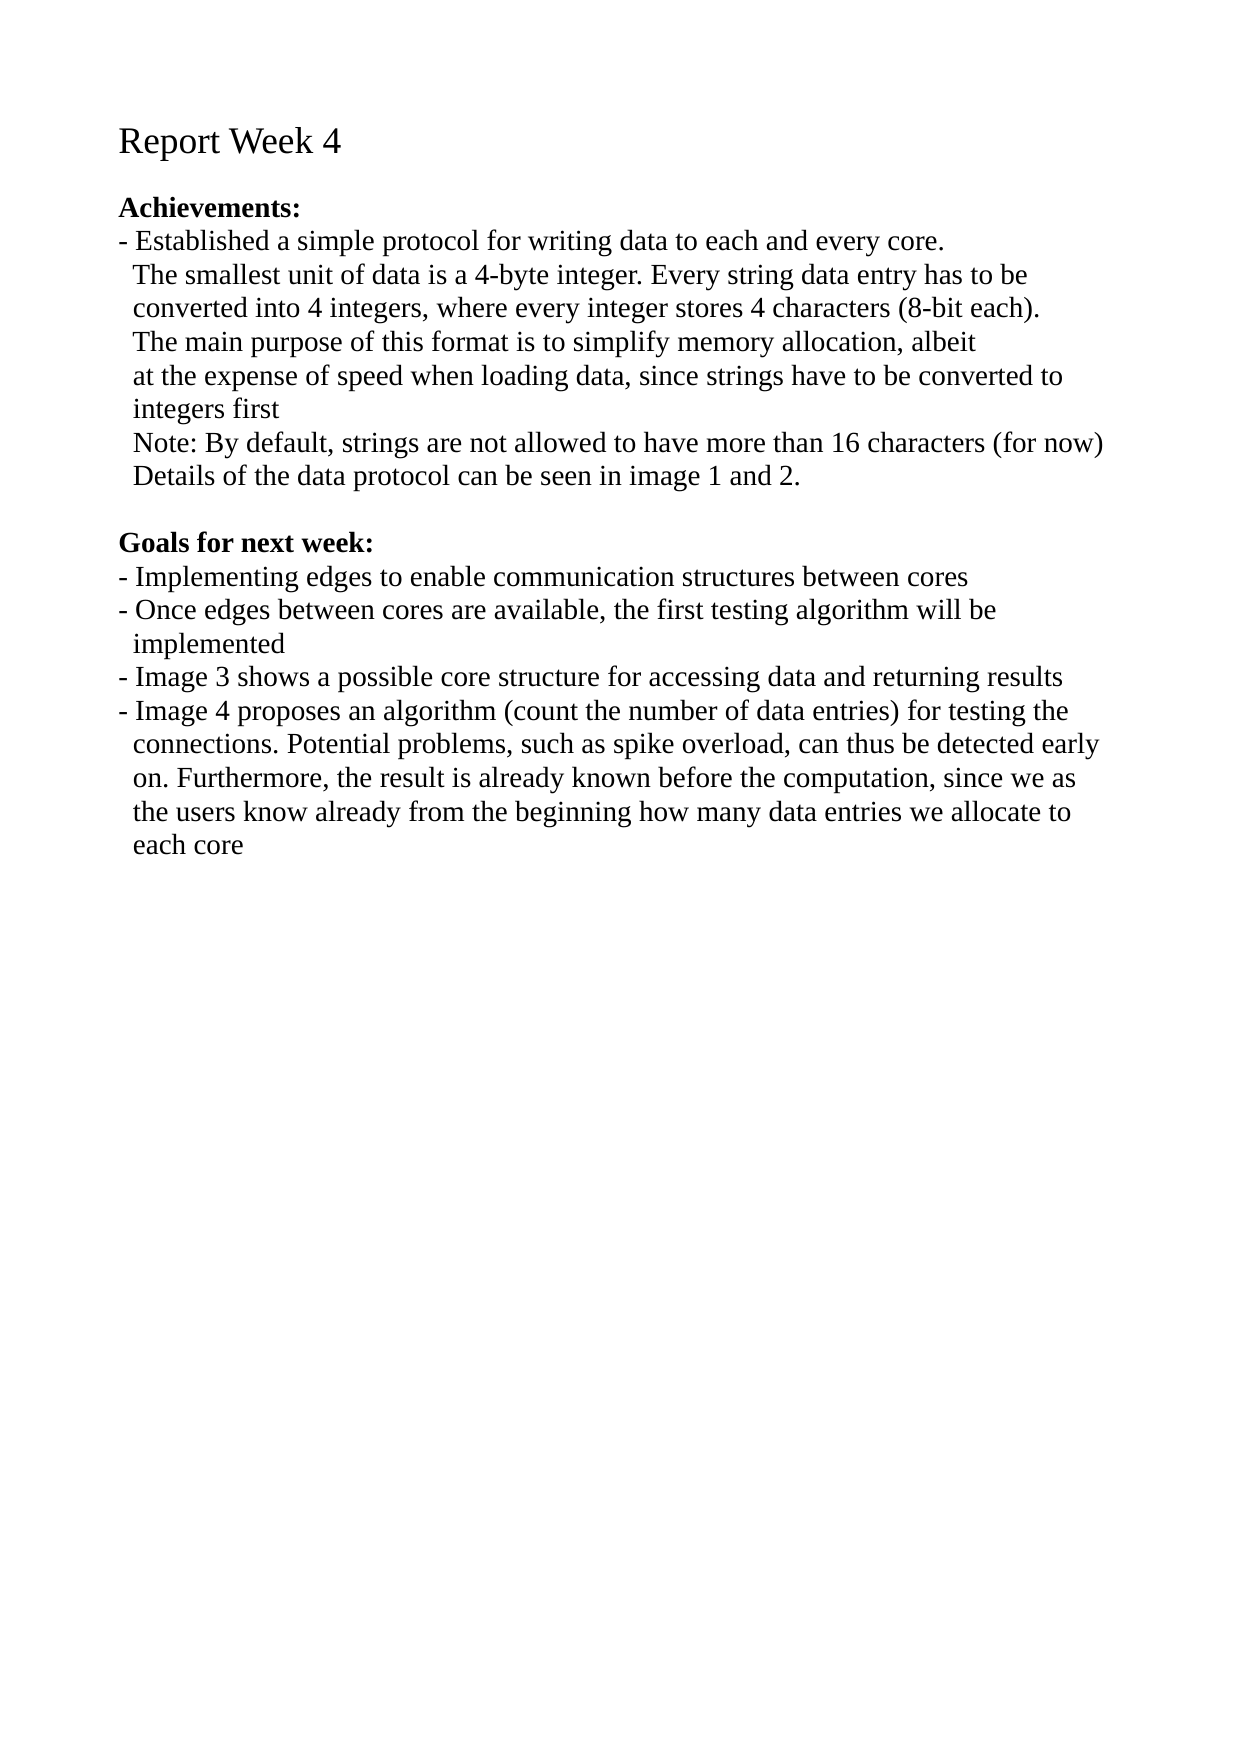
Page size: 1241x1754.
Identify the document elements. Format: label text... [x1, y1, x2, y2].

text - Implementing edges to enable communication structures between cores [118, 559, 1122, 592]
text The smallest unit of data is a 4-byte integer. Every string data entry has to be [118, 257, 1122, 291]
text Details of the data protocol can be seen in image 1 and 2. [118, 458, 1122, 492]
text Note: By default, strings are not allowed to have more than 16 characters (for now) [118, 425, 1122, 458]
text Goals for next week: [118, 525, 1122, 559]
text at the expense of speed when loading data, since strings have to be converted to [118, 358, 1122, 391]
text each core [118, 827, 1122, 861]
text on. Furthermore, the result is already known before the computation, since we as [118, 760, 1122, 794]
text - Established a simple protocol for writing data to each and every core. [118, 223, 1122, 257]
text - Image 4 proposes an algorithm (count the number of data entries) for testing the [118, 693, 1122, 727]
text - Image 3 shows a possible core structure for accessing data and returning results [118, 659, 1122, 693]
text the users know already from the beginning how many data entries we allocate to [118, 794, 1122, 827]
text converted into 4 integers, where every integer stores 4 characters (8-bit each). [118, 291, 1122, 324]
text - Once edges between cores are available, the first testing algorithm will be [118, 592, 1122, 626]
text integers first [118, 391, 1122, 425]
text The main purpose of this format is to simplify memory allocation, albeit [118, 324, 1122, 358]
text Achievements: [118, 190, 1122, 223]
text connections. Potential problems, such as spike overload, can thus be detected early [118, 727, 1122, 760]
text implemented [118, 626, 1122, 659]
text Report Week 4 [118, 118, 1122, 161]
